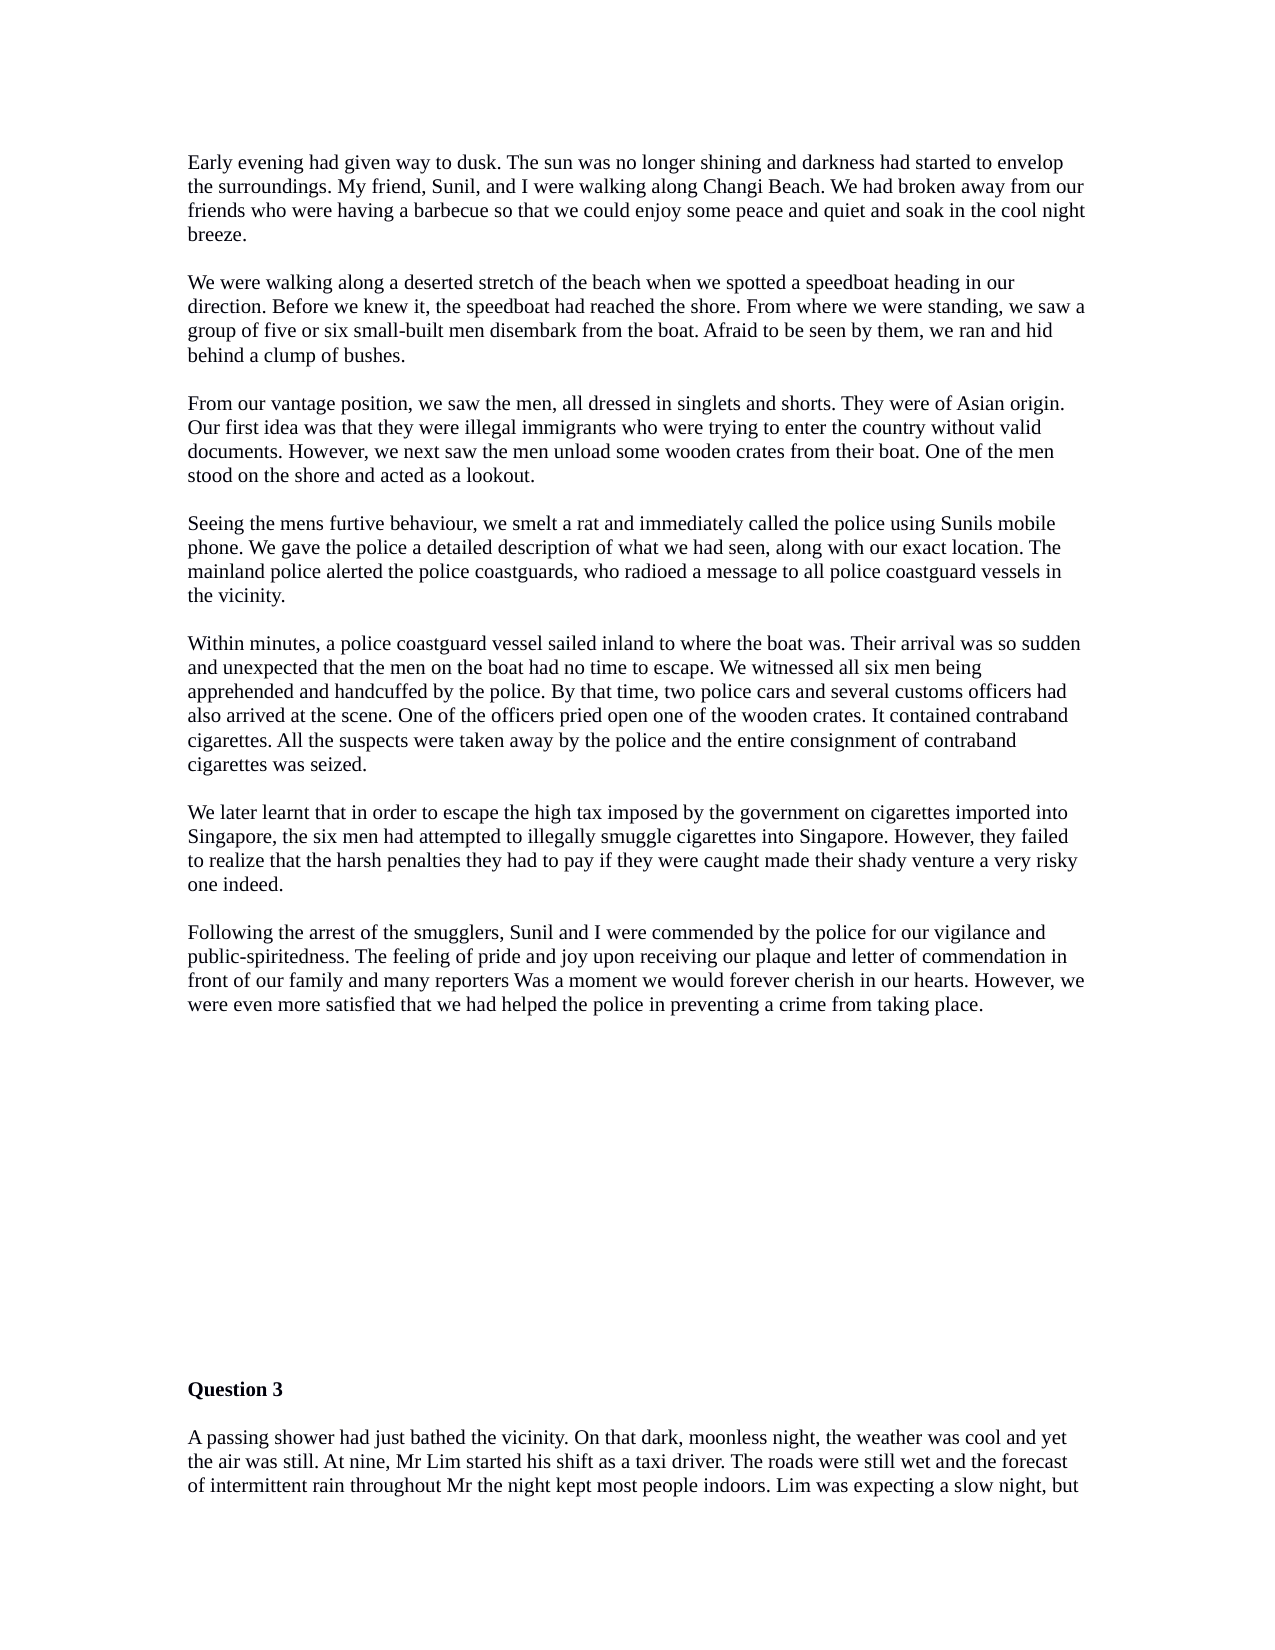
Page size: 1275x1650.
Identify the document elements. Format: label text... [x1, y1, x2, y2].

text Early evening had given way to dusk. The sun was no longer shining and darkness had started to envelop the surroundings. My friend, Sunil, and I were walking along Changi Beach. We had broken away from our friends who were having a barbecue so that we could enjoy some peace and quiet and soak in the cool night breeze. [187, 150, 1087, 246]
text We later learnt that in order to escape the high tax imposed by the government on cigarettes imported into Singapore, the six men had attempted to illegally smuggle cigarettes into Singapore. However, they failed to realize that the harsh penalties they had to pay if they were caught made their shady venture a very risky one indeed. [187, 800, 1087, 896]
text Following the arrest of the smugglers, Sunil and I were commended by the police for our vigilance and public-spiritedness. The feeling of pride and joy upon receiving our plaque and letter of commendation in front of our family and many reporters Was a moment we would forever cherish in our hearts. However, we were even more satisfied that we had helped the police in preventing a crime from taking place. [187, 920, 1087, 1016]
text Question 3 [187, 1377, 1087, 1401]
text Seeing the mens furtive behaviour, we smelt a rat and immediately called the police using Sunils mobile phone. We gave the police a detailed description of what we had seen, along with our exact location. The mainland police alerted the police coastguards, who radioed a message to all police coastguard vessels in the vicinity. [187, 511, 1087, 607]
text From our vantage position, we saw the men, all dressed in singlets and shorts. They were of Asian origin. Our first idea was that they were illegal immigrants who were trying to enter the country without valid documents. However, we next saw the men unload some wooden crates from their boat. One of the men stood on the shore and acted as a lookout. [187, 391, 1087, 487]
text We were walking along a deserted stretch of the beach when we spotted a speedboat heading in our direction. Before we knew it, the speedboat had reached the shore. From where we were standing, we saw a group of five or six small-built men disembark from the boat. Afraid to be seen by them, we ran and hid behind a clump of bushes. [187, 270, 1087, 367]
text A passing shower had just bathed the vicinity. On that dark, moonless night, the weather was cool and yet the air was still. At nine, Mr Lim started his shift as a taxi driver. The roads were still wet and the forecast of intermittent rain throughout Mr the night kept most people indoors. Lim was expecting a slow night, but [187, 1425, 1087, 1497]
text Within minutes, a police coastguard vessel sailed inland to where the boat was. Their arrival was so sudden and unexpected that the men on the boat had no time to escape. We witnessed all six men being apprehended and handcuffed by the police. By that time, two police cars and several customs officers had also arrived at the scene. One of the officers pried open one of the wooden crates. It contained contraband cigarettes. All the suspects were taken away by the police and the entire consignment of contraband cigarettes was seized. [187, 631, 1087, 776]
